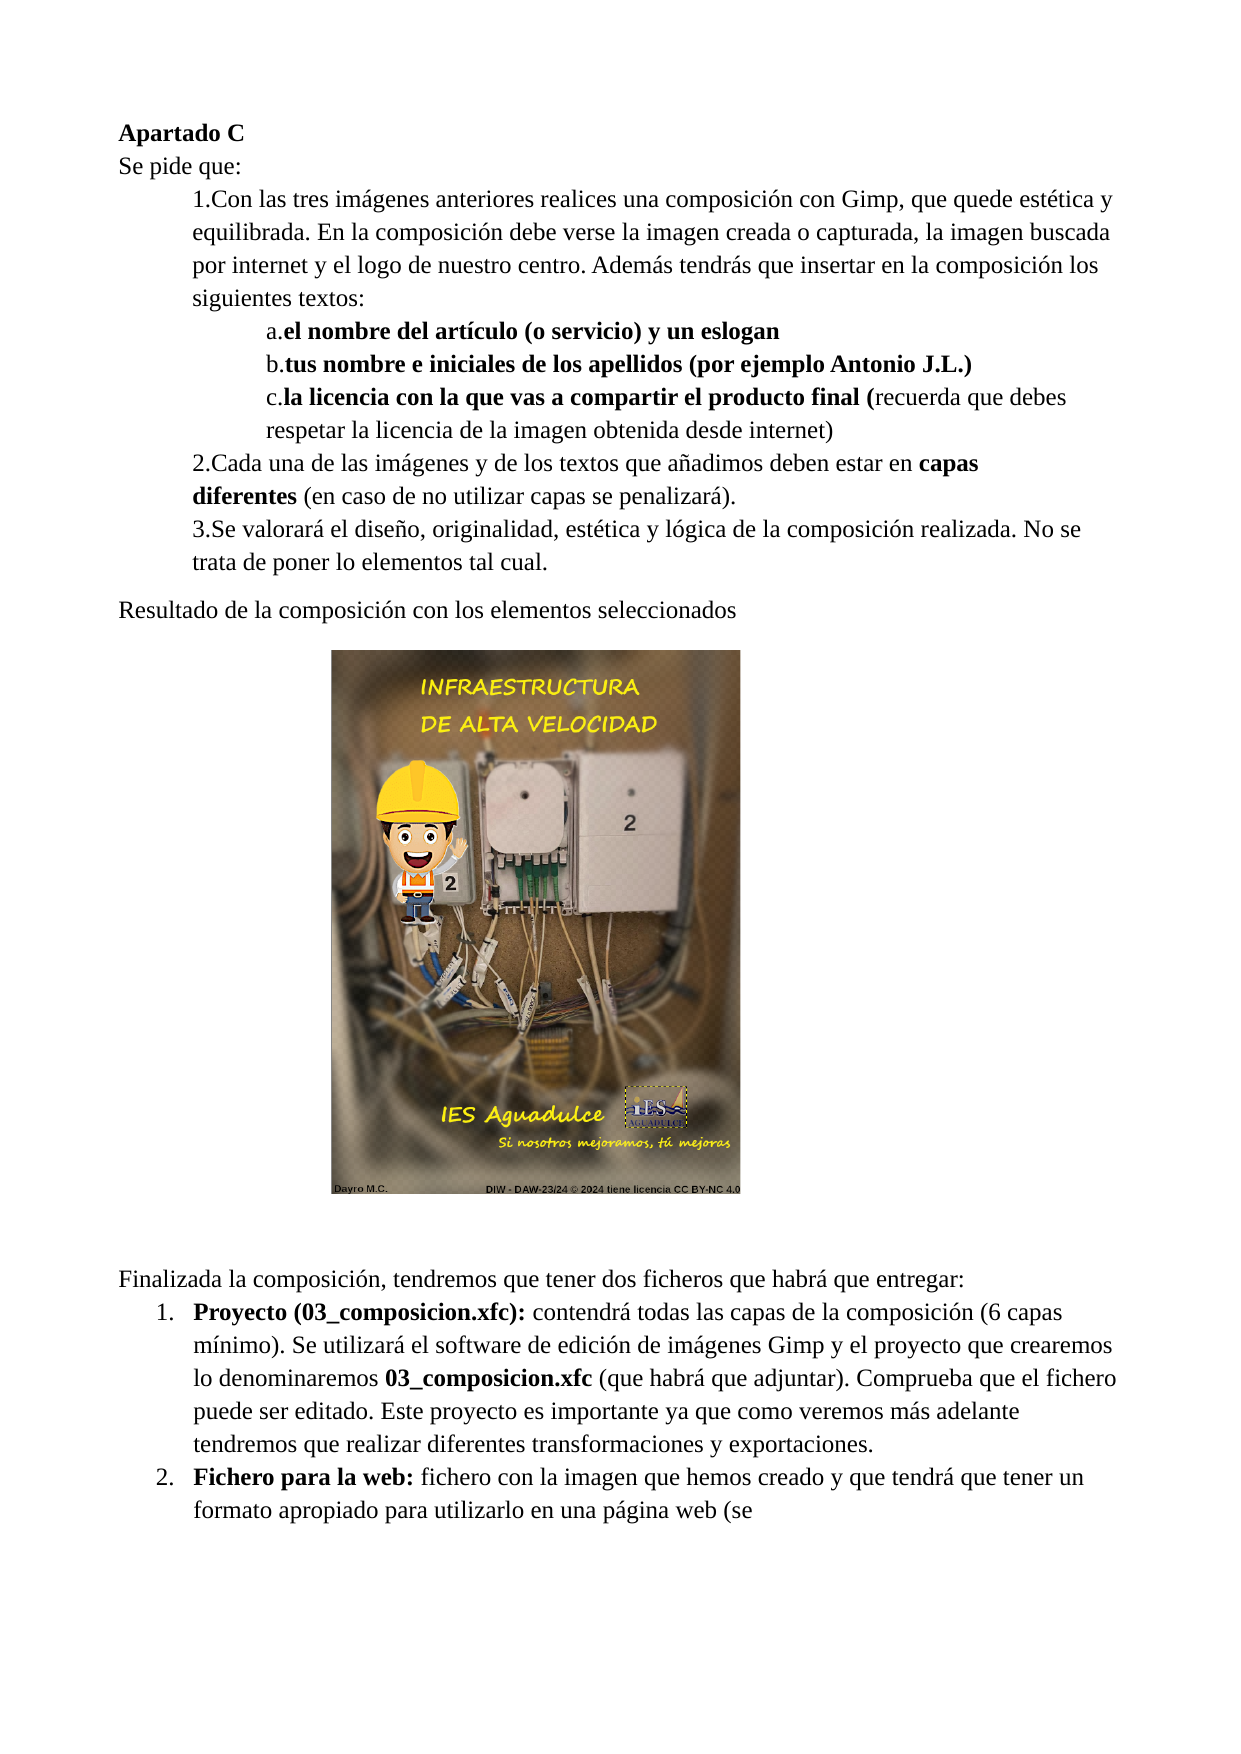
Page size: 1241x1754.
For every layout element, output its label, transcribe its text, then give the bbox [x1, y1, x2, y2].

picture [331, 650, 741, 1194]
text Apartado C [118, 118, 1122, 147]
list Con las tres imágenes anteriores realices una composición con Gimp, que quede estética y equilibrada. En la composición debe verse la imagen creada o capturada, la imagen buscada por internet y el logo de nuestro centro. Además tendrás que insertar en la composición los siguientes textos: [118, 184, 1122, 312]
list Se valorará el diseño, originalidad, estética y lógica de la composición realizada. No se trata de poner lo elementos tal cual. [118, 514, 1122, 576]
list Fichero para la web: fichero con la imagen que hemos creado y que tendrá que tener un formato apropiado para utilizarlo en una página web (se [156, 1462, 1122, 1524]
list el nombre del artículo (o servicio) y un eslogan [118, 316, 1122, 345]
list tus nombre e iniciales de los apellidos (por ejemplo Antonio J.L.) [118, 349, 1122, 378]
list la licencia con la que vas a compartir el producto final (recuerda que debes respetar la licencia de la imagen obtenida desde internet) [118, 382, 1122, 444]
list Proyecto (03_composicion.xfc): contendrá todas las capas de la composición (6 capas mínimo). Se utilizará el software de edición de imágenes Gimp y el proyecto que crearemos lo denominaremos 03_composicion.xfc (que habrá que adjuntar). Comprueba que el fichero puede ser editado. Este proyecto es importante ya que como veremos más adelante tendremos que realizar diferentes transformaciones y exportaciones. [156, 1297, 1122, 1458]
text Finalizada la composición, tendremos que tener dos ficheros que habrá que entregar: [118, 1264, 1122, 1293]
text Resultado de la composición con los elementos seleccionados [118, 595, 1122, 624]
text Se pide que: [118, 151, 1122, 180]
list Cada una de las imágenes y de los textos que añadimos deben estar en capas diferentes (en caso de no utilizar capas se penalizará). [118, 448, 1122, 510]
